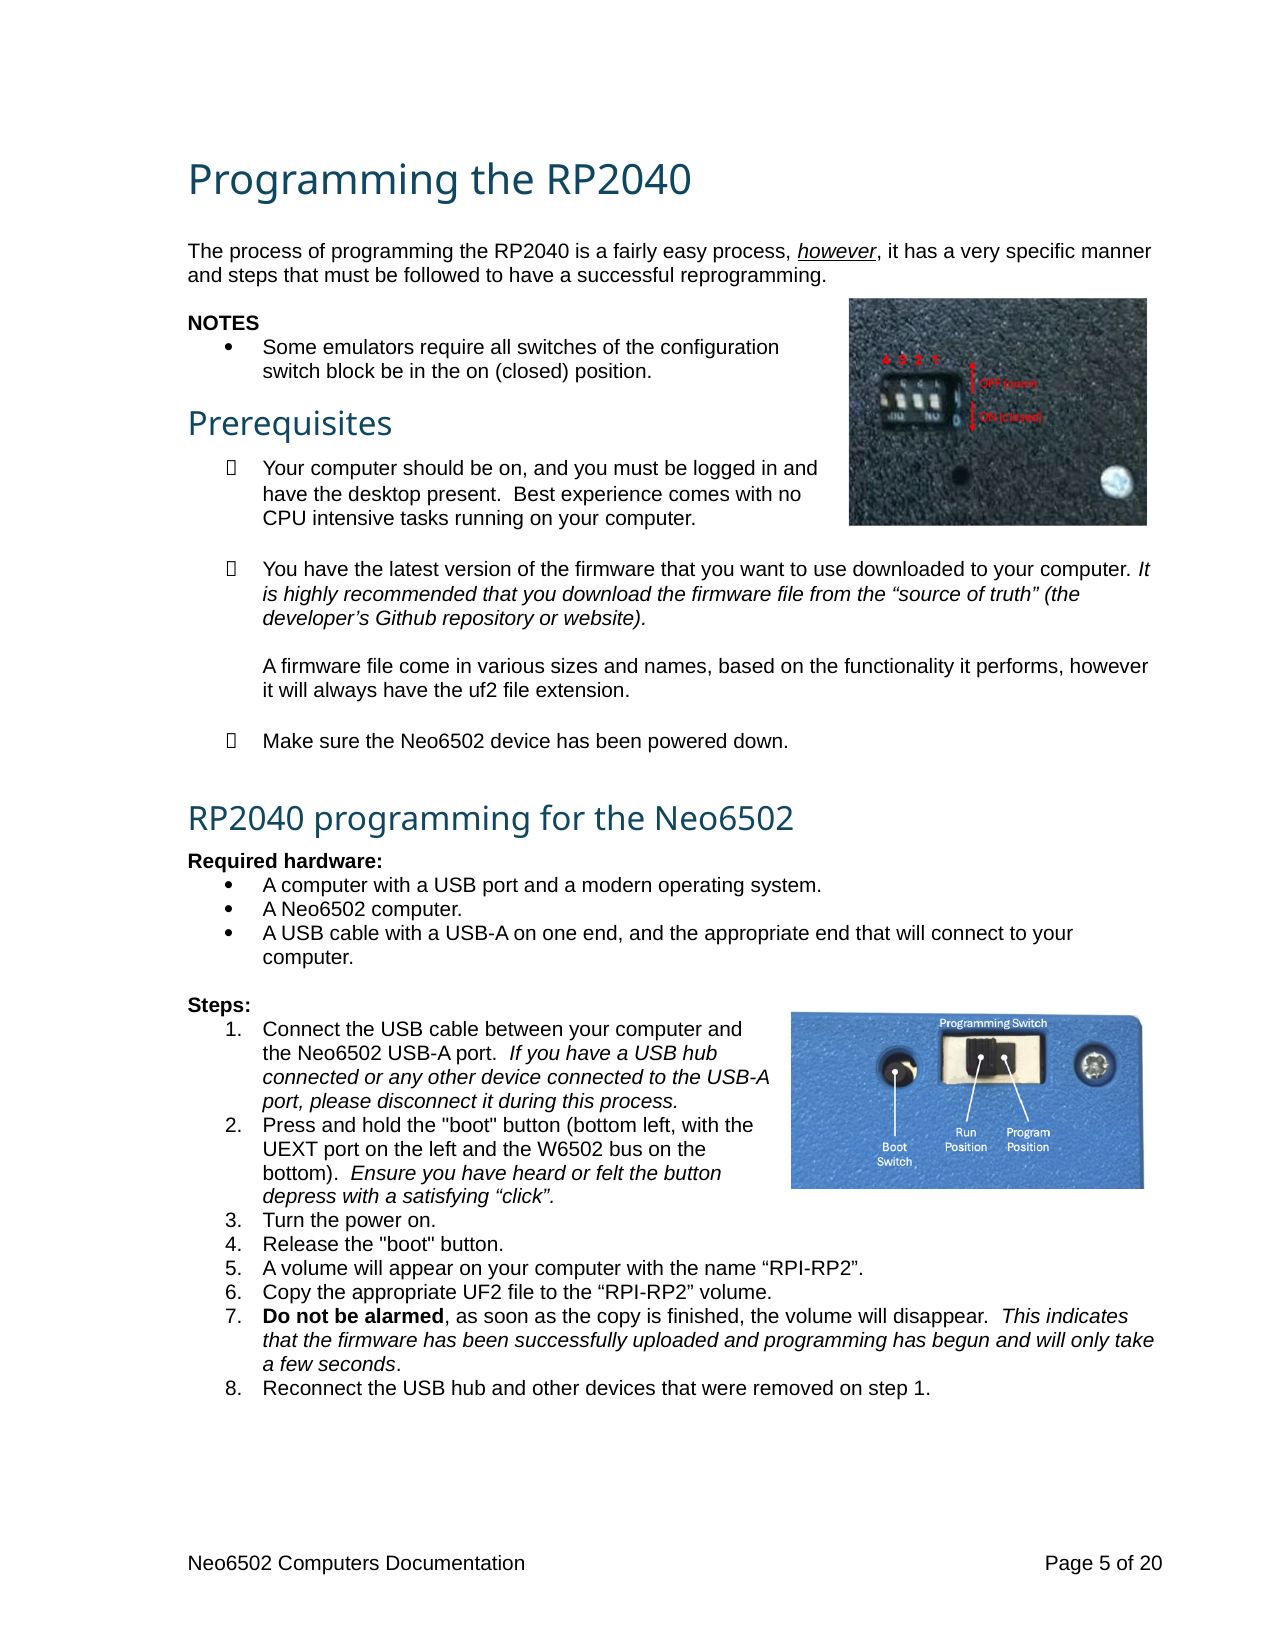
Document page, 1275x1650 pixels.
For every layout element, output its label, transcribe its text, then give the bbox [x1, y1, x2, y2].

list Release the "boot" button. [225, 1232, 1162, 1256]
list Some emulators require all switches of the configuration switch block be in the on (closed) position. [225, 335, 843, 383]
text [1152, 311, 1162, 335]
text The process of programming the RP2040 is a fairly easy process, however, it has a very specific manner and steps that must be followed to have a successful reprogramming. [187, 239, 1162, 287]
list Press and hold the "boot" button (bottom left, with the UEXT port on the left and the W6502 bus on the bottom). Ensure you have heard or felt the button depress with a satisfying “click”. [225, 1112, 1162, 1208]
list A volume will appear on your computer with the name “RPI-RP2”. [225, 1256, 1162, 1280]
list Reconnect the USB hub and other devices that were removed on step 1. [225, 1376, 1162, 1400]
list Copy the appropriate UF2 file to the “RPI-RP2” volume. [225, 1280, 1162, 1304]
list Make sure the Neo6502 device has been powered down. [225, 726, 1162, 754]
text Required hardware: [187, 849, 1162, 873]
subtitle Prerequisites [187, 399, 843, 445]
list Connect the USB cable between your computer and the Neo6502 USB-A port. If you have a USB hub connected or any other device connected to the USB-A port, please disconnect it during this process. [225, 1017, 791, 1112]
list Do not be alarmed, as soon as the copy is finished, the volume will disappear. This indicates that the firmware has been successfully uploaded and programming has begun and will only take a few seconds. [225, 1304, 1162, 1376]
list A USB cable with a USB-A on one end, and the appropriate end that will connect to your computer. [225, 921, 1162, 969]
picture [843, 293, 1152, 528]
list Turn the power on. [225, 1208, 1162, 1232]
list A computer with a USB port and a modern operating system. [225, 873, 1162, 897]
text NOTES [187, 311, 843, 335]
text Steps: [187, 993, 1162, 1017]
subtitle [1152, 399, 1162, 445]
picture [791, 1005, 1152, 1189]
list A Neo6502 computer. [225, 897, 1162, 921]
list Your computer should be on, and you must be logged in and have the desktop present. Best experience comes with no CPU intensive tasks running on your computer. [225, 453, 1162, 554]
subtitle RP2040 programming for the Neo6502 [187, 795, 1162, 840]
subtitle Programming the RP2040 [187, 150, 1162, 207]
list You have the latest version of the firmware that you want to use downloaded to your computer. It is highly recommended that you download the firmware file from the “source of truth” (the developer’s Github repository or website). A firmware file come in various sizes and names, based on the functionality it performs, however it will always have the uf2 file extension. [225, 554, 1162, 726]
